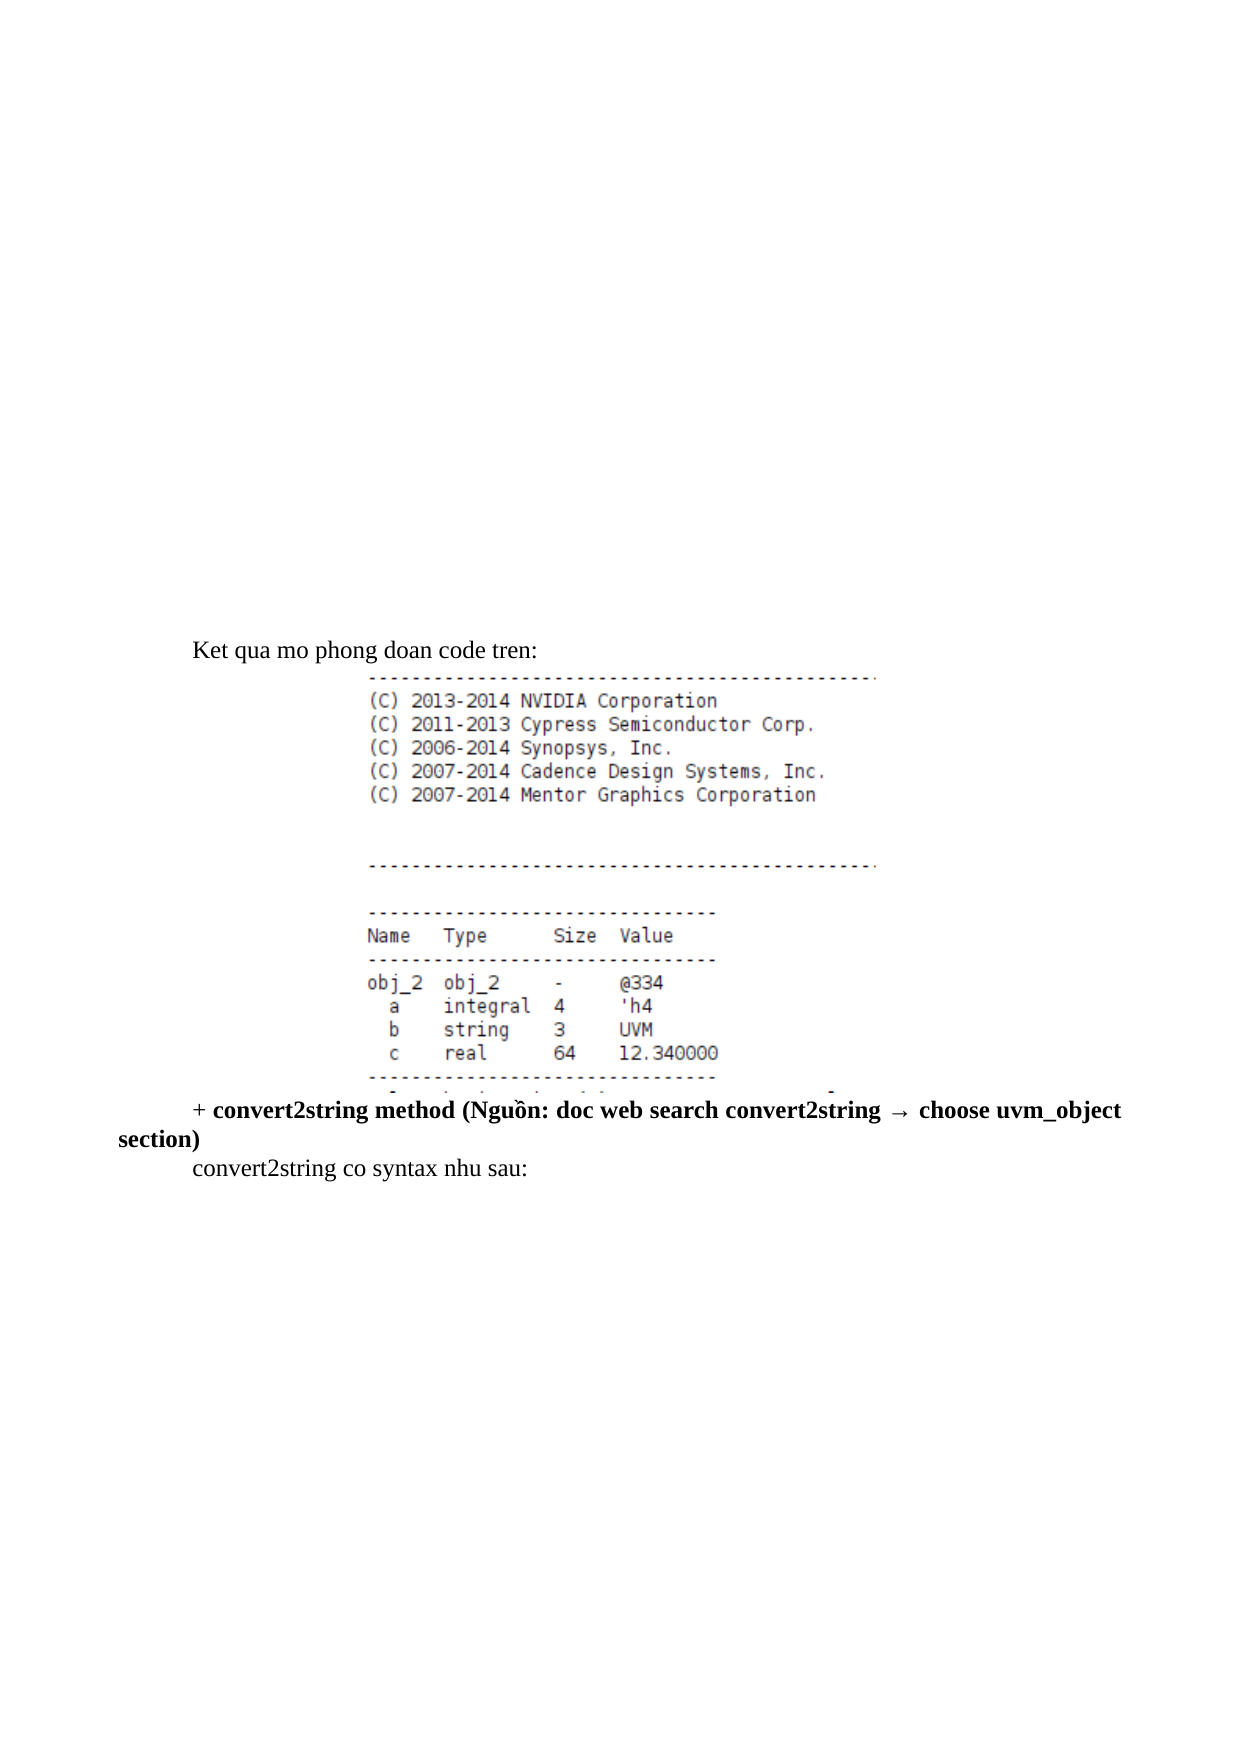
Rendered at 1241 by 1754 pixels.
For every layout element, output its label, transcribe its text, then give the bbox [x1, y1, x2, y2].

text + convert2string method (Nguồn: doc web search convert2string → choose uvm_object section) [118, 1096, 1122, 1153]
text convert2string co syntax nhu sau: [118, 1153, 1122, 1182]
text Ket qua mo phong doan code tren: [118, 636, 1122, 664]
picture [364, 664, 876, 1093]
